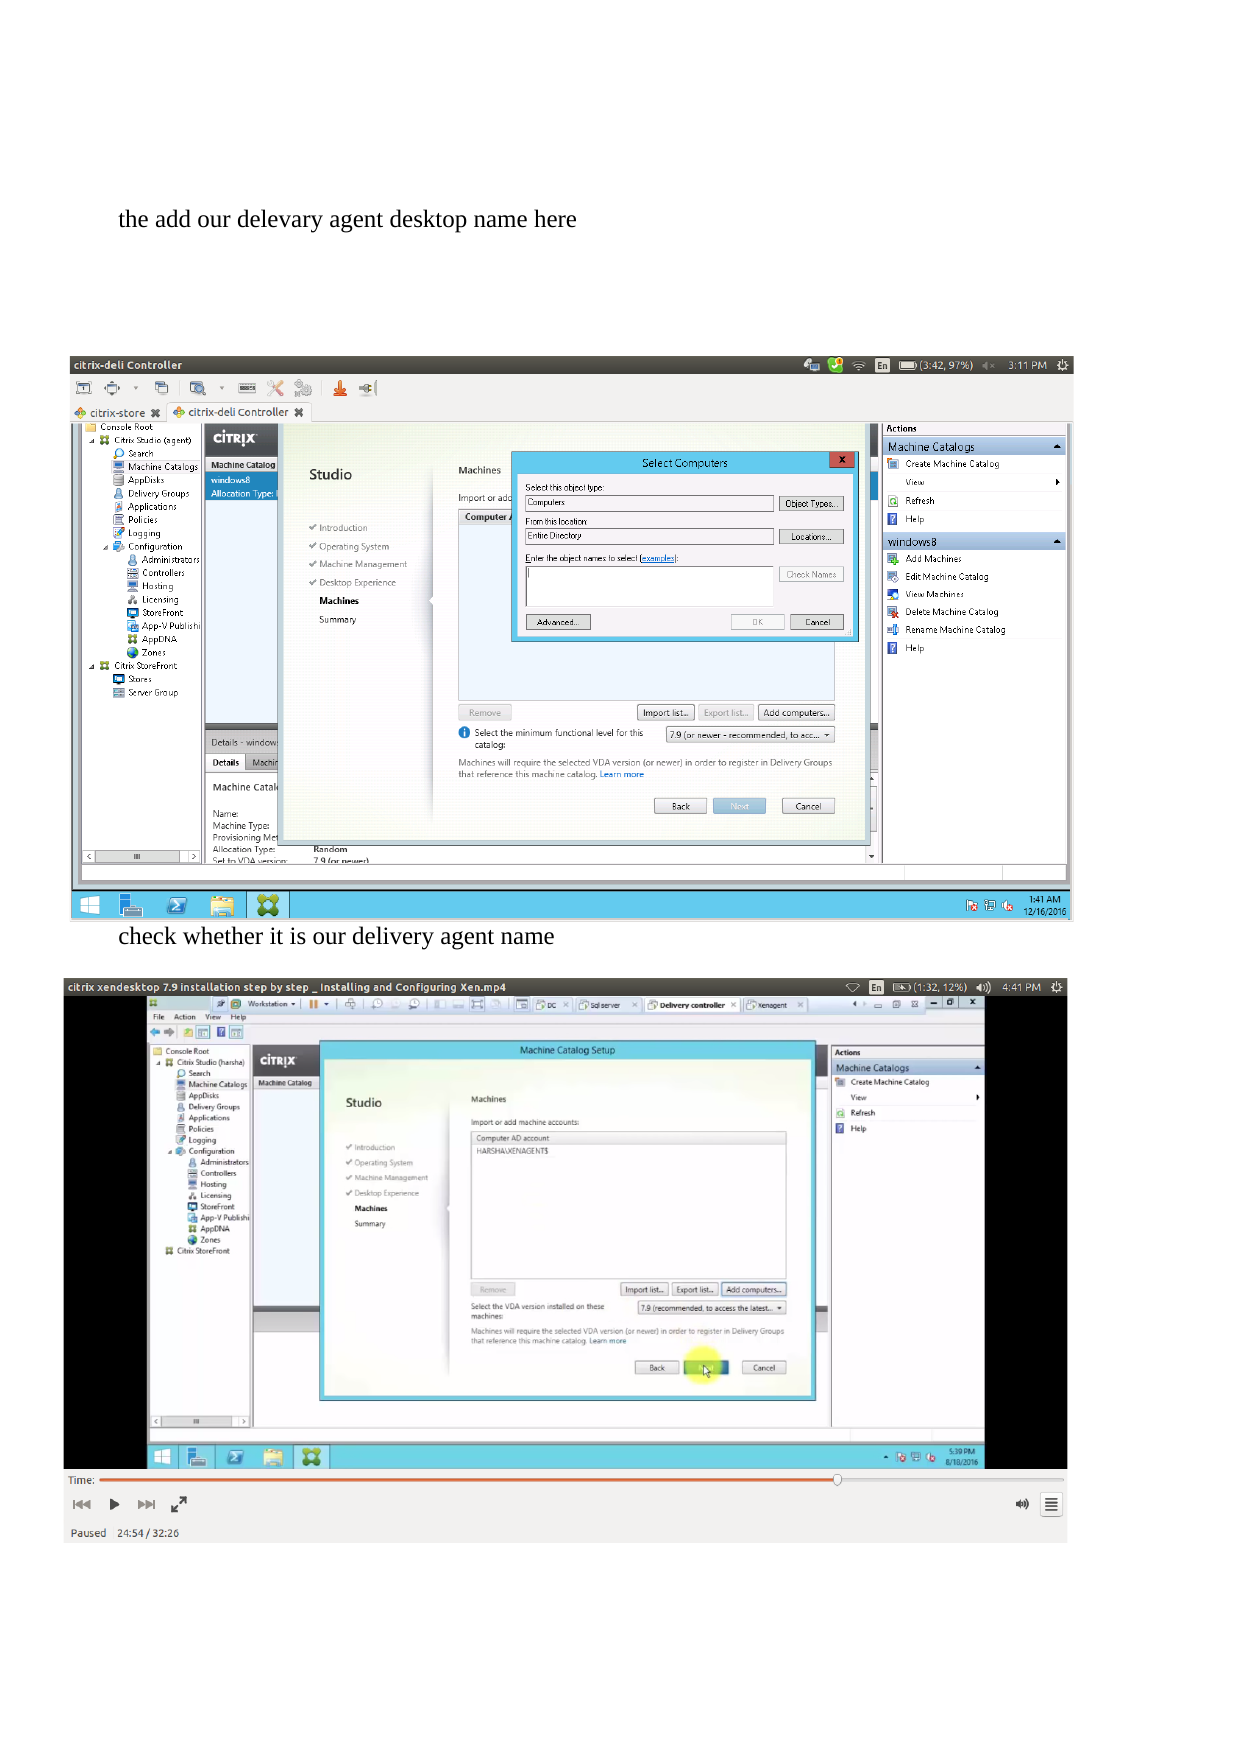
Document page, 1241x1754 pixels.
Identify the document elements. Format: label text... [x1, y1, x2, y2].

picture [69, 356, 1074, 922]
text check whether it is our delivery agent name [118, 348, 1122, 950]
text the add our delevary agent desktop name here [118, 204, 1122, 233]
picture [63, 978, 1068, 1543]
